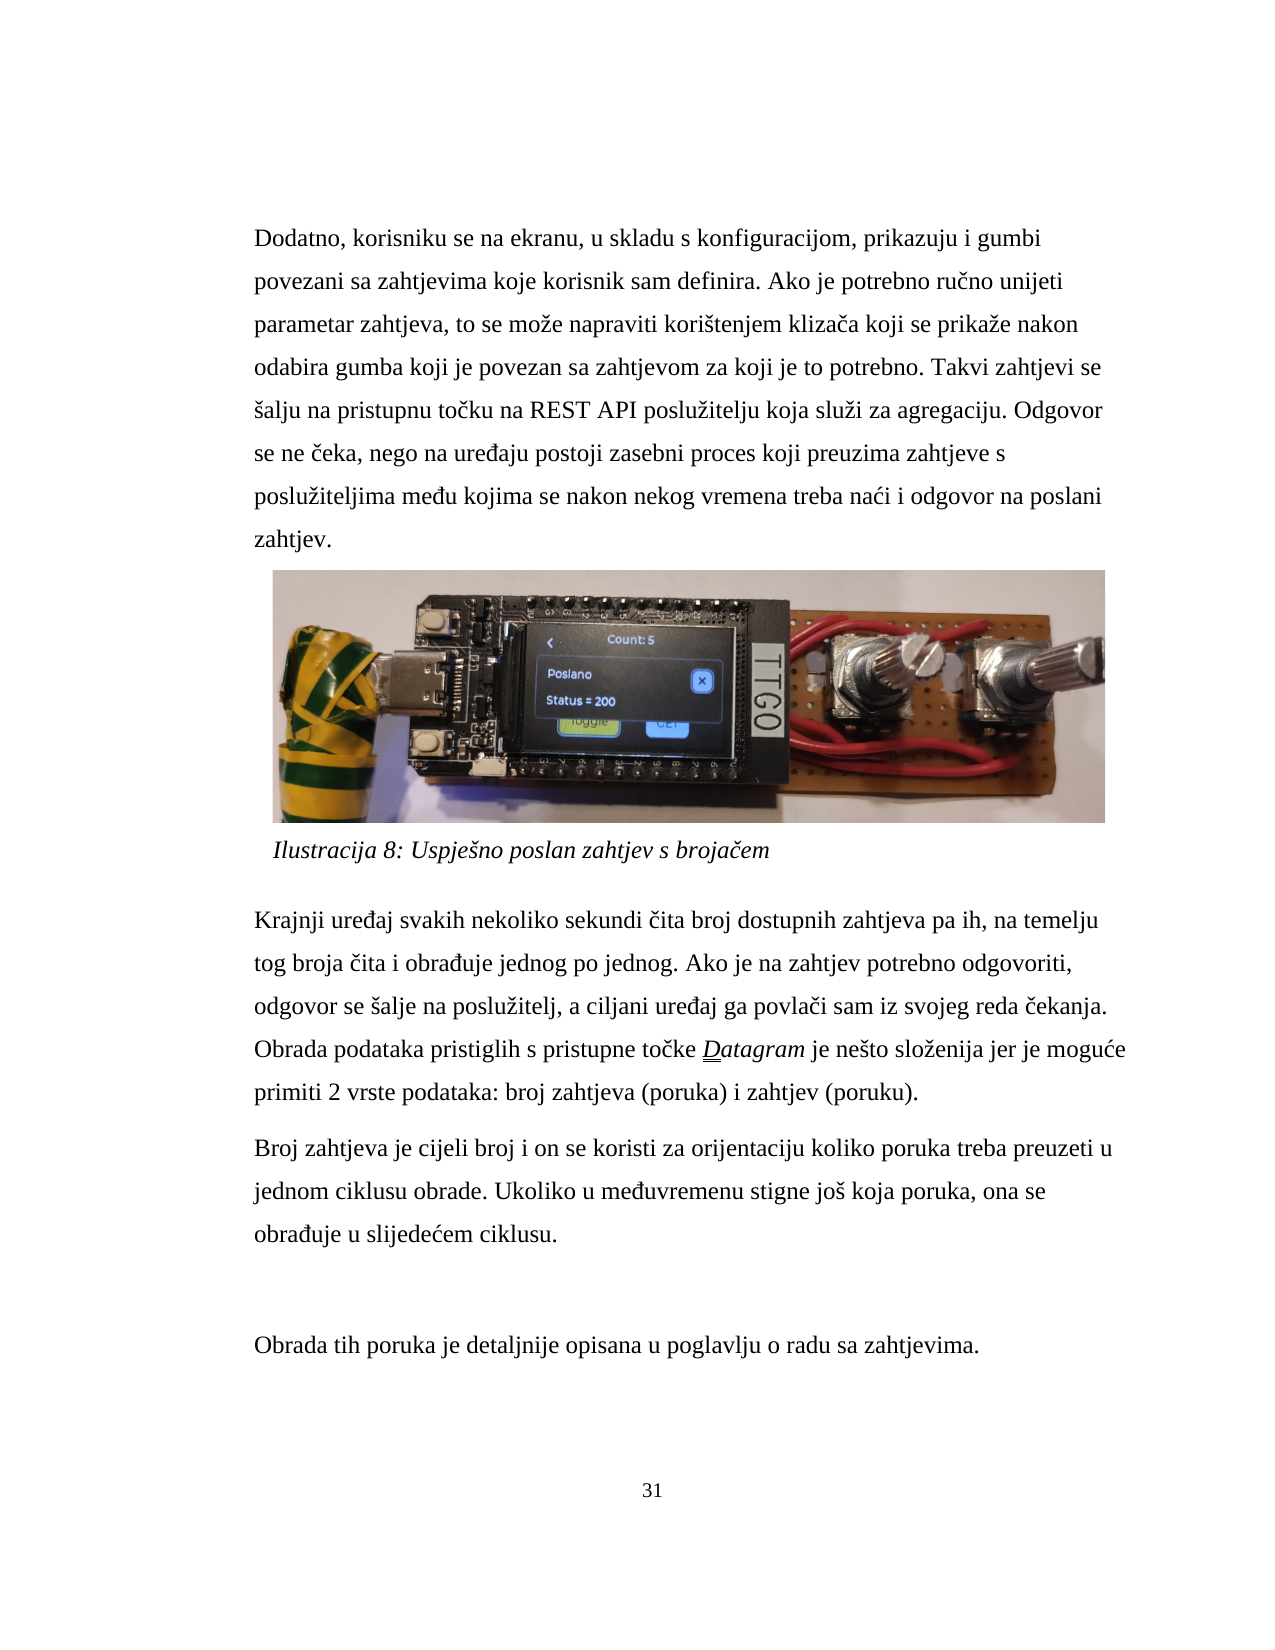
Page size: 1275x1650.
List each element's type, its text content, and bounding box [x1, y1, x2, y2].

text Dodatno, korisniku se na ekranu, u skladu s konfiguracijom, prikazuju i gumbi povezani sa zahtjevima koje korisnik sam definira. Ako je potrebno ručno unijeti parametar zahtjeva, to se može napraviti korištenjem klizača koji se prikaže nakon odabira gumba koji je povezan sa zahtjevom za koji je to potrebno. Takvi zahtjevi se šalju na pristupnu točku na REST API poslužitelju koja služi za agregaciju. Odgovor se ne čeka, nego na uređaju postoji zasebni proces koji preuzima zahtjeve s poslužiteljima među kojima se nakon nekog vremena treba naći i odgovor na poslani zahtjev. [254, 223, 1127, 553]
text Broj zahtjeva je cijeli broj i on se koristi za orijentaciju koliko poruka treba preuzeti u jednom ciklusu obrade. Ukoliko u međuvremenu stigne još koja poruka, ona se obrađuje u slijedećem ciklusu. [254, 1133, 1127, 1248]
text Krajnji uređaj svakih nekoliko sekundi čita broj dostupnih zahtjeva pa ih, na temelju tog broja čita i obrađuje jednog po jednog. Ako je na zahtjev potrebno odgovoriti, odgovor se šalje na poslužitelj, a ciljani uređaj ga povlači sam iz svojeg reda čekanja. Obrada podataka pristiglih s pristupne točke Datagram je nešto složenija jer je moguće primiti 2 vrste podataka: broj zahtjeva (poruka) i zahtjev (poruku). [254, 580, 1127, 1106]
text [273, 571, 1105, 664]
picture [272, 664, 1106, 743]
text Ilustracija 8: Uspješno poslan zahtjev s brojačem [273, 743, 1105, 863]
text Obrada tih poruka je detaljnije opisana u poglavlju o radu sa zahtjevima. [254, 1330, 1127, 1359]
